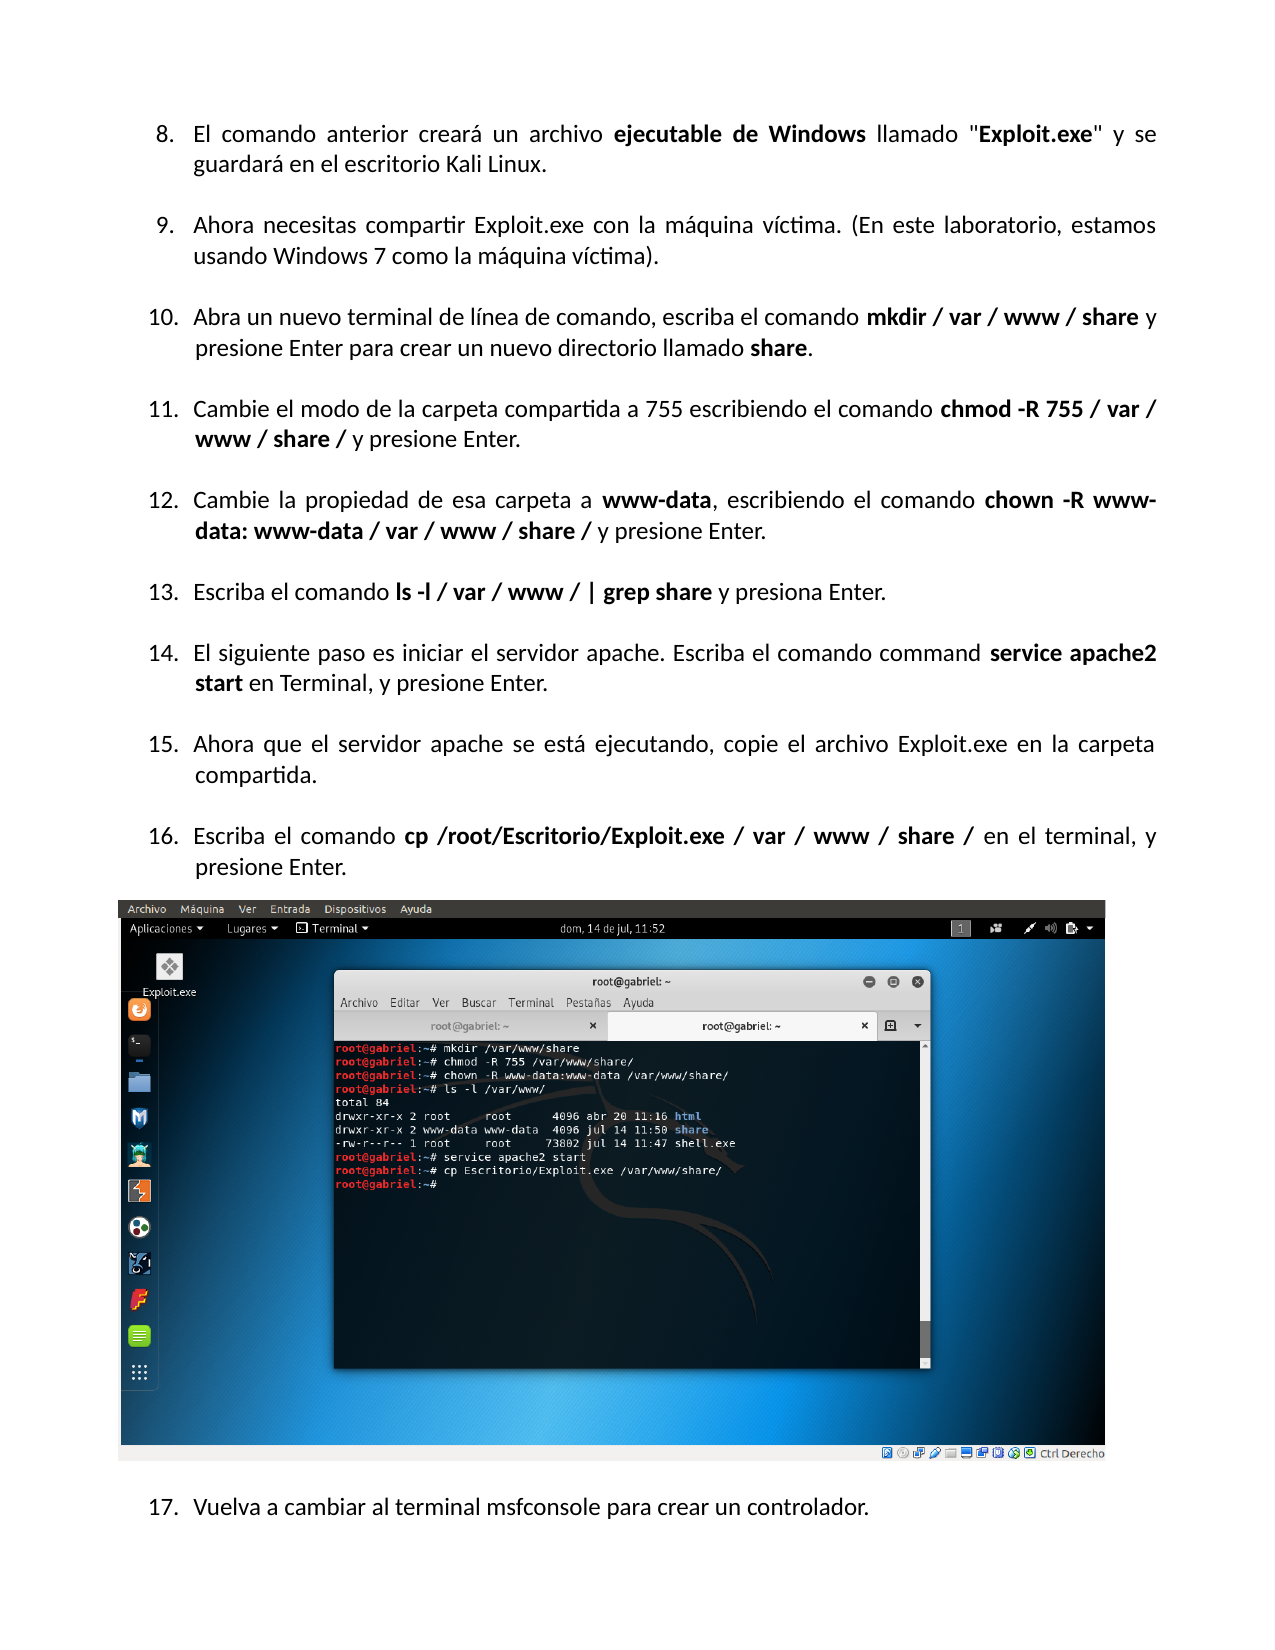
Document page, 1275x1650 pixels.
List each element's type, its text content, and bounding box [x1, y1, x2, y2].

list Escriba el comando ls -l / var / www / | grep share y presiona Enter. [148, 576, 1157, 606]
list Abra un nuevo terminal de línea de comando, escriba el comando mkdir / var / www / share y presione Enter para crear un nuevo directorio llamado share. [148, 301, 1157, 362]
list Ahora necesitas compartir Exploit.exe con la máquina víctima. (En este laboratorio, estamos usando Windows 7 como la máquina víctima). [156, 210, 1157, 271]
list Ahora que el servidor apache se está ejecutando, copie el archivo Exploit.exe en la carpeta compartida. [148, 728, 1157, 789]
list El comando anterior creará un archivo ejecutable de Windows llamado "Exploit.exe" y se guardará en el escritorio Kali Linux. [156, 118, 1157, 179]
picture [118, 900, 1106, 1461]
list Vuelva a cambiar al terminal msfconsole para crear un controlador. [148, 1492, 1157, 1522]
list Escriba el comando cp /root/Escritorio/Exploit.exe / var / www / share / en el terminal, y presione Enter. [148, 820, 1157, 881]
list Cambie el modo de la carpeta compartida a 755 escribiendo el comando chmod -R 755 / var / www / share / y presione Enter. [148, 393, 1157, 454]
list Cambie la propiedad de esa carpeta a www-data, escribiendo el comando chown -R www-data: www-data / var / www / share / y presione Enter. [148, 484, 1157, 545]
list El siguiente paso es iniciar el servidor apache. Escriba el comando command service apache2 start en Terminal, y presione Enter. [148, 637, 1157, 698]
